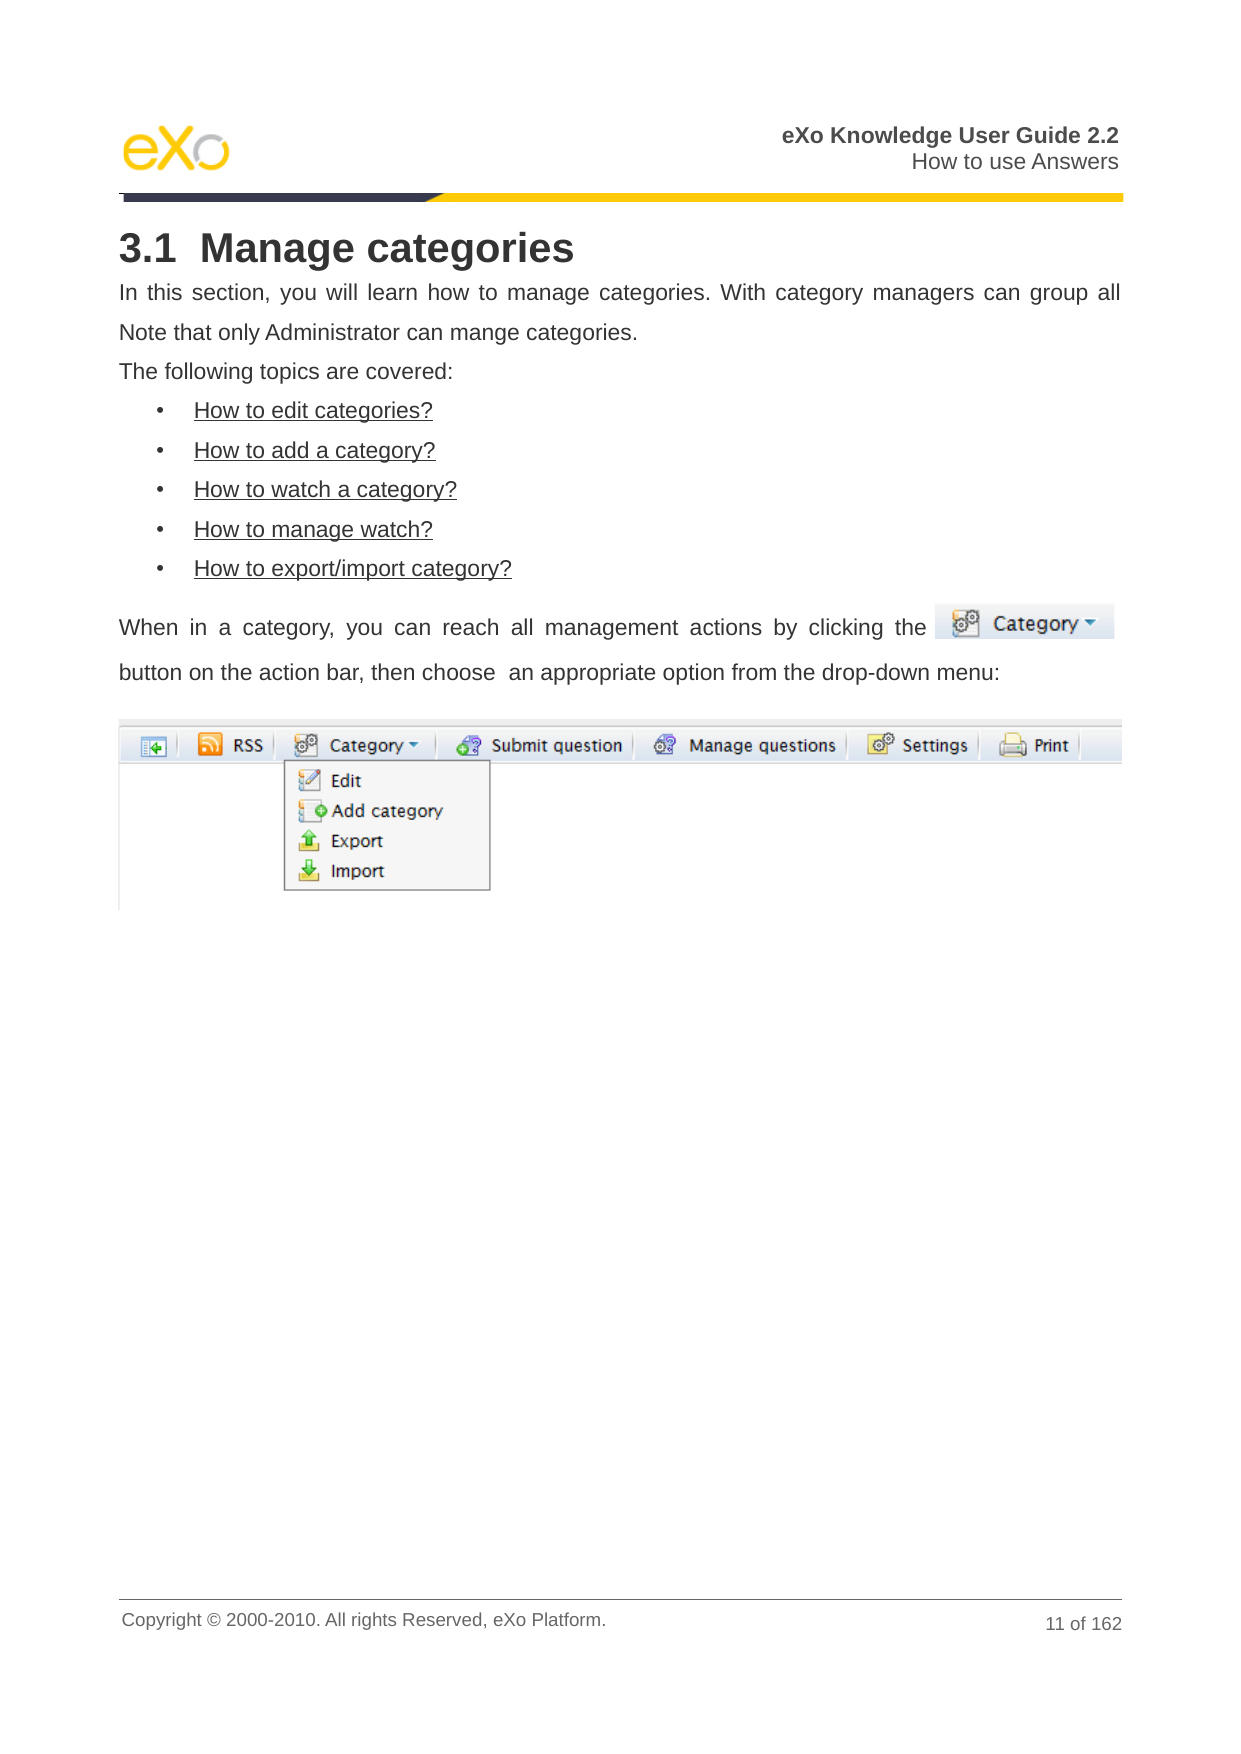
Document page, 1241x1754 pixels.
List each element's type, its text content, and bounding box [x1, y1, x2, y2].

text When in a category, you can reach all management actions by clicking thebutton on the action bar, then choose an appropriate option from the drop-down menu: [118, 595, 1122, 685]
subtitle Manage categories [118, 223, 1122, 271]
picture [934, 602, 1115, 639]
list How to export/import category? [156, 555, 1122, 582]
list How to add a category? [156, 437, 1122, 463]
list How to watch a category? [156, 476, 1122, 503]
picture [123, 193, 1124, 202]
list How to manage watch? [156, 516, 1122, 542]
text The following topics are covered: [118, 358, 1122, 384]
text In this section, you will learn how to manage categories. With category managers can group all Note that only Administrator can mange categories. [118, 279, 1122, 345]
picture [123, 125, 230, 171]
picture [118, 719, 1122, 910]
list How to edit categories? [156, 397, 1122, 424]
